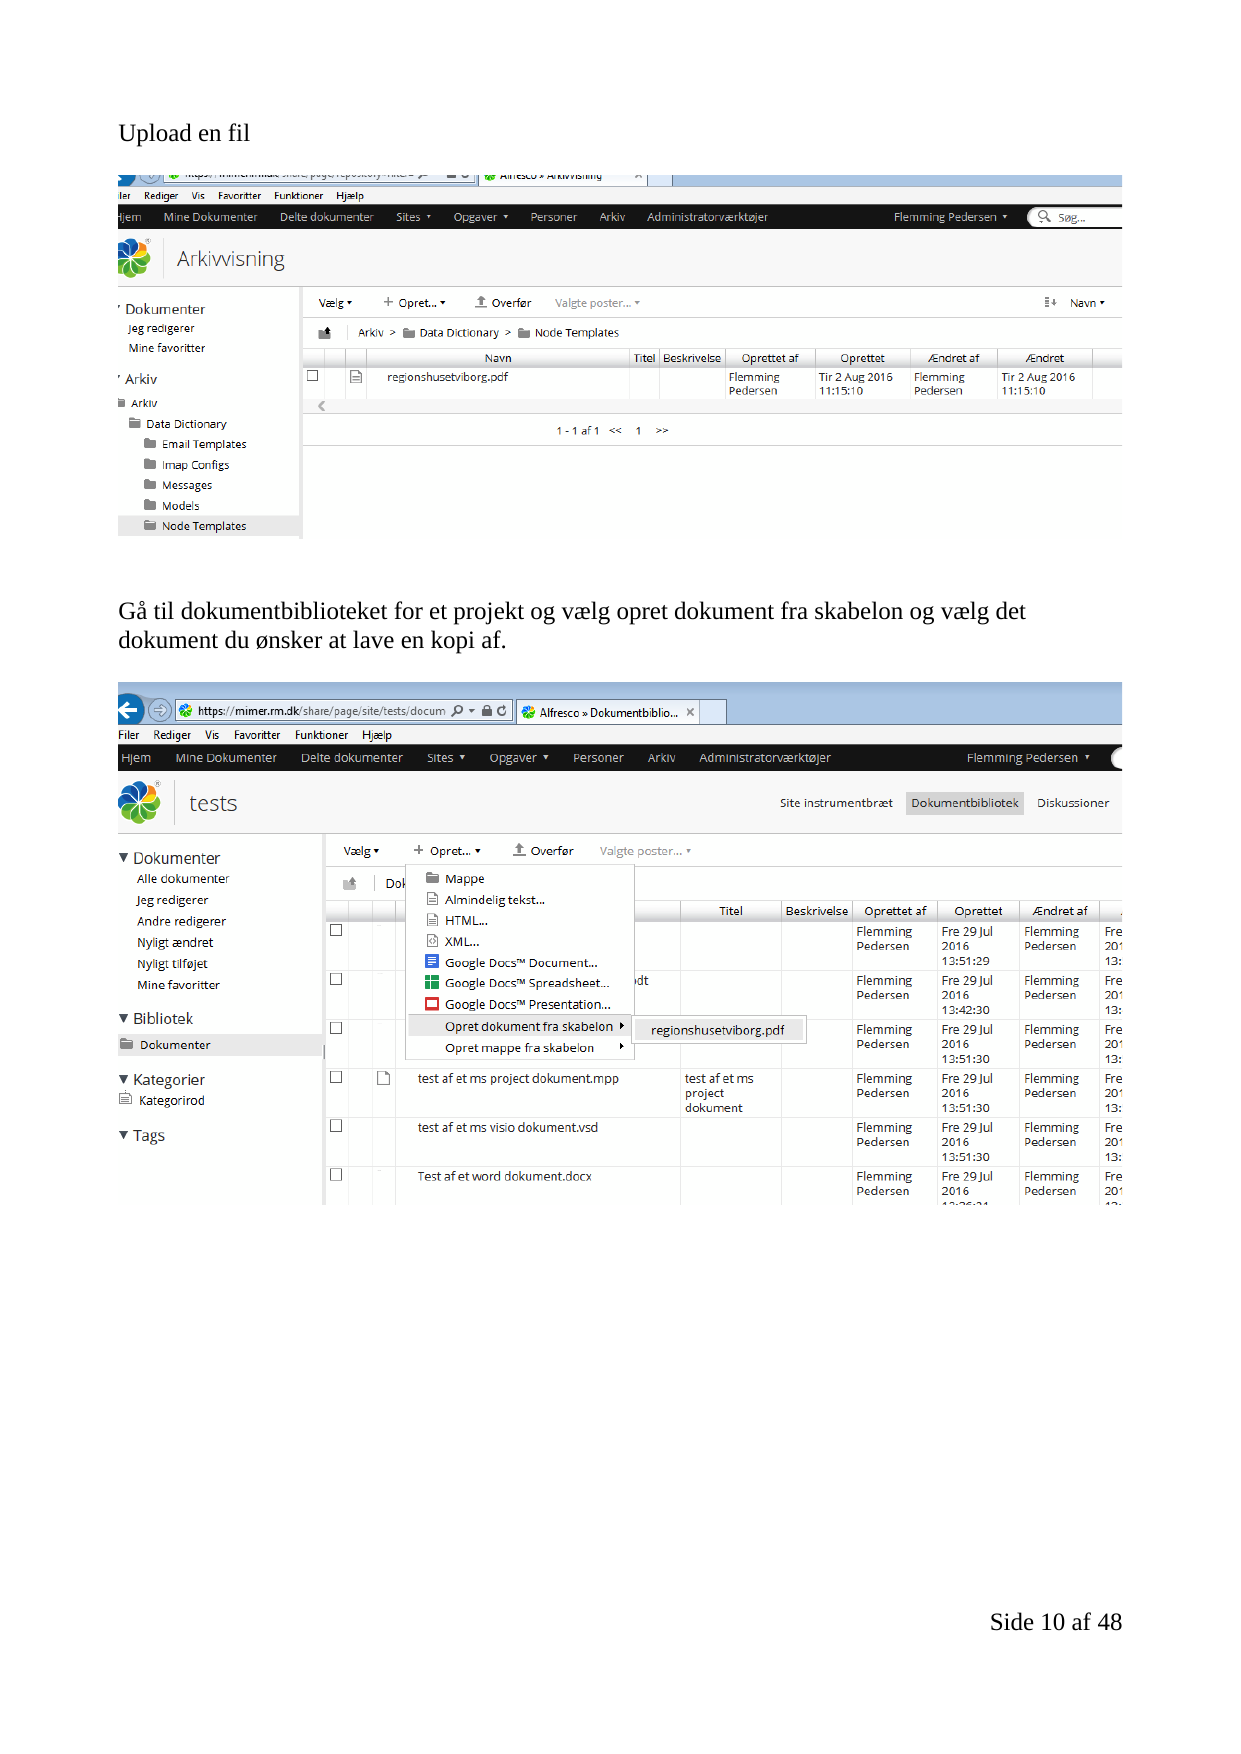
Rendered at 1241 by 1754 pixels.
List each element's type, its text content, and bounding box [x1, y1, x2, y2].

text Gå til dokumentbiblioteket for et projekt og vælg opret dokument fra skabelon og vælg det dokument du ønsker at lave en kopi af. [118, 596, 1122, 654]
text Upload en fil [118, 118, 1122, 147]
picture [118, 175, 1123, 539]
picture [118, 682, 1123, 1205]
